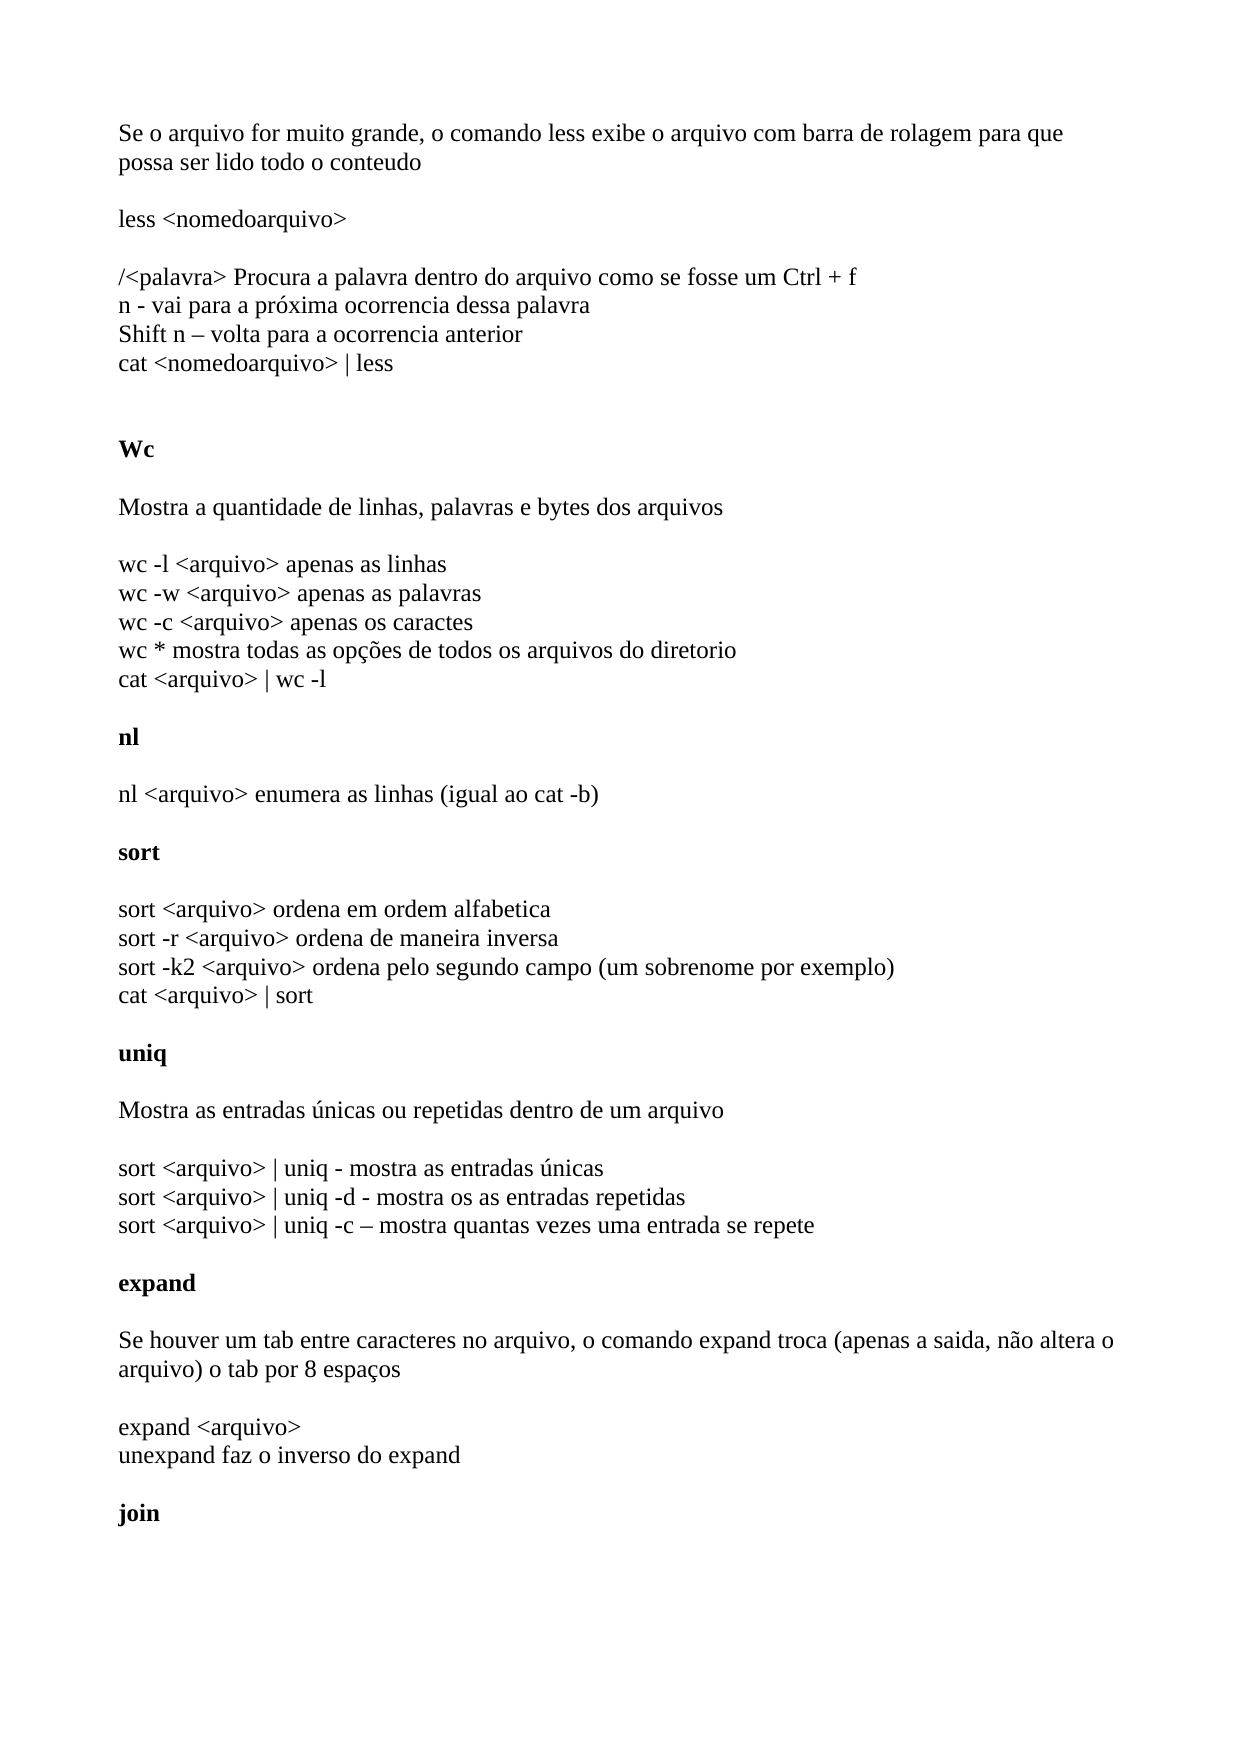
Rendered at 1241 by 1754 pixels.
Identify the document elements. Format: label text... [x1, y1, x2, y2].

text cat <nomedoarquivo> | less [118, 348, 1122, 377]
text expand [118, 1268, 1122, 1297]
text wc * mostra todas as opções de todos os arquivos do diretorio [118, 636, 1122, 664]
text Se o arquivo for muito grande, o comando less exibe o arquivo com barra de rolagem para que possa ser lido todo o conteudo [118, 118, 1122, 176]
text wc -c <arquivo> apenas os caractes [118, 607, 1122, 636]
text Se houver um tab entre caracteres no arquivo, o comando expand troca (apenas a saida, não altera o arquivo) o tab por 8 espaços [118, 1326, 1122, 1383]
text nl [118, 722, 1122, 751]
text wc -w <arquivo> apenas as palavras [118, 578, 1122, 607]
text unexpand faz o inverso do expand [118, 1441, 1122, 1469]
text sort <arquivo> | uniq - mostra as entradas únicas [118, 1153, 1122, 1182]
text wc -l <arquivo> apenas as linhas [118, 549, 1122, 578]
text sort [118, 837, 1122, 866]
text cat <arquivo> | wc -l [118, 664, 1122, 693]
text Mostra a quantidade de linhas, palavras e bytes dos arquivos [118, 492, 1122, 521]
text sort <arquivo> | uniq -d - mostra os as entradas repetidas [118, 1182, 1122, 1211]
text expand <arquivo> [118, 1412, 1122, 1441]
text Shift n – volta para a ocorrencia anterior [118, 319, 1122, 348]
text sort <arquivo> ordena em ordem alfabetica [118, 894, 1122, 923]
text Mostra as entradas únicas ou repetidas dentro de um arquivo [118, 1096, 1122, 1124]
text sort <arquivo> | uniq -c – mostra quantas vezes uma entrada se repete [118, 1211, 1122, 1239]
text cat <arquivo> | sort [118, 981, 1122, 1009]
text n - vai para a próxima ocorrencia dessa palavra [118, 291, 1122, 319]
text uniq [118, 1038, 1122, 1067]
text nl <arquivo> enumera as linhas (igual ao cat -b) [118, 779, 1122, 808]
text sort -r <arquivo> ordena de maneira inversa [118, 923, 1122, 952]
text Wc [118, 434, 1122, 463]
text sort -k2 <arquivo> ordena pelo segundo campo (um sobrenome por exemplo) [118, 952, 1122, 981]
text join [118, 1498, 1122, 1527]
text /<palavra> Procura a palavra dentro do arquivo como se fosse um Ctrl + f [118, 262, 1122, 291]
text less <nomedoarquivo> [118, 204, 1122, 233]
